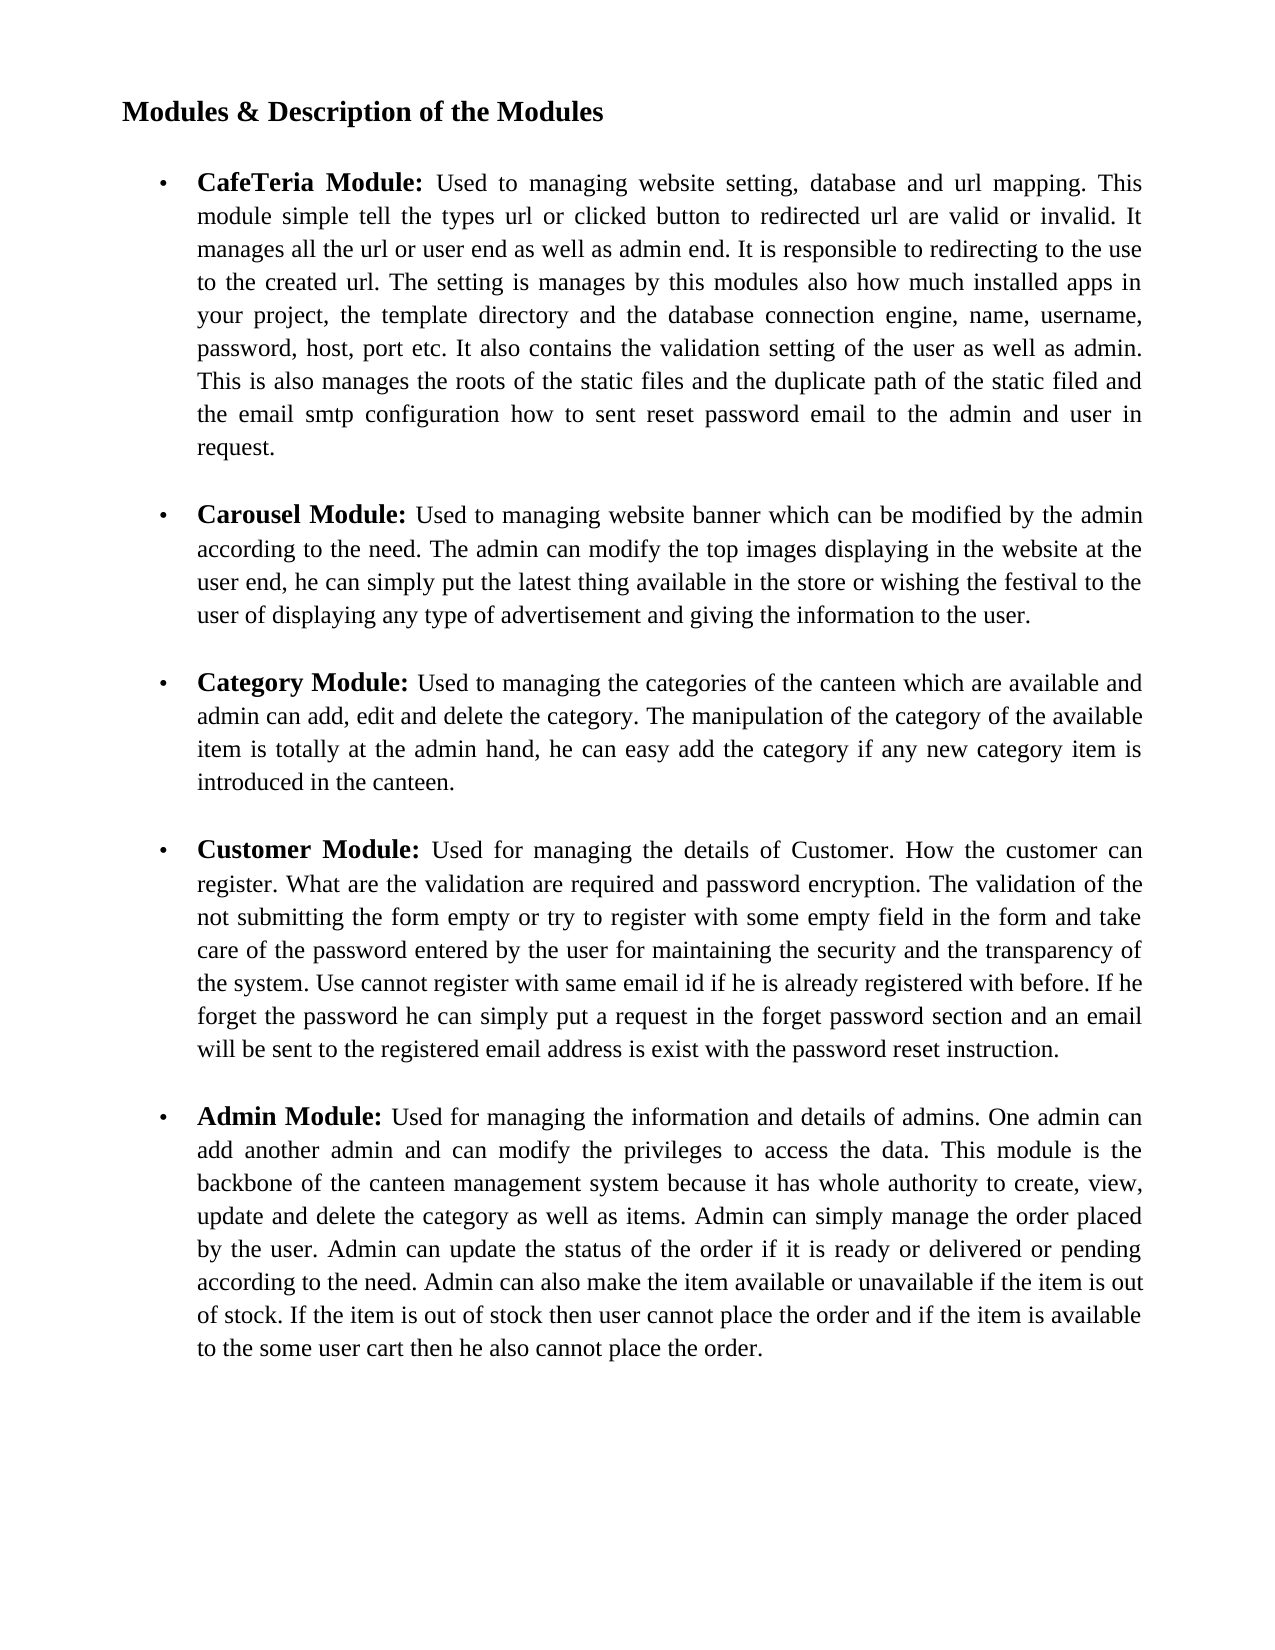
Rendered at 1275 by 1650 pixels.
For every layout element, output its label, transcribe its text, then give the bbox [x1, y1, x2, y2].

list CafeTeria Module: Used to managing website setting, database and url mapping. This module simple tell the types url or clicked button to redirected url are valid or invalid. It manages all the url or user end as well as admin end. It is responsible to redirecting to the use to the created url. The setting is manages by this modules also how much installed apps in your project, the template directory and the database connection engine, name, username, password, host, port etc. It also contains the validation setting of the user as well as admin. This is also manages the roots of the static files and the duplicate path of the static filed and the email smtp configuration how to sent reset password email to the admin and user in request. [159, 166, 1144, 461]
list Admin Module: Used for managing the information and details of admins. One admin can add another admin and can modify the privileges to access the data. This module is the backbone of the canteen management system because it has whole authority to create, view, update and delete the category as well as items. Admin can simply manage the order placed by the user. Admin can update the status of the order if it is ready or delivered or pending according to the need. Admin can also make the item available or unavailable if the item is out of stock. If the item is out of stock then user cannot place the order and if the item is available to the some user cart then he also cannot place the order. [159, 1100, 1144, 1362]
list Category Module: Used to managing the categories of the canteen which are available and admin can add, edit and delete the category. The manipulation of the category of the available item is totally at the admin hand, he can easy add the category if any new category item is introduced in the canteen. [159, 666, 1144, 796]
list Carousel Module: Used to managing website banner which can be modified by the admin according to the need. The admin can modify the top images displaying in the website at the user end, he can simply put the latest thing available in the store or wishing the festival to the user of displaying any type of advertisement and giving the information to the user. [159, 498, 1144, 629]
text Modules & Description of the Modules [122, 94, 1144, 127]
list Customer Module: Used for managing the details of Customer. How the customer can register. What are the validation are required and password encryption. The validation of the not submitting the form empty or try to register with some empty field in the form and take care of the password entered by the user for maintaining the security and the transparency of the system. Use cannot register with same email id if he is already registered with before. If he forget the password he can simply put a request in the forget password section and an email will be sent to the registered email address is exist with the password reset instruction. [159, 833, 1144, 1063]
